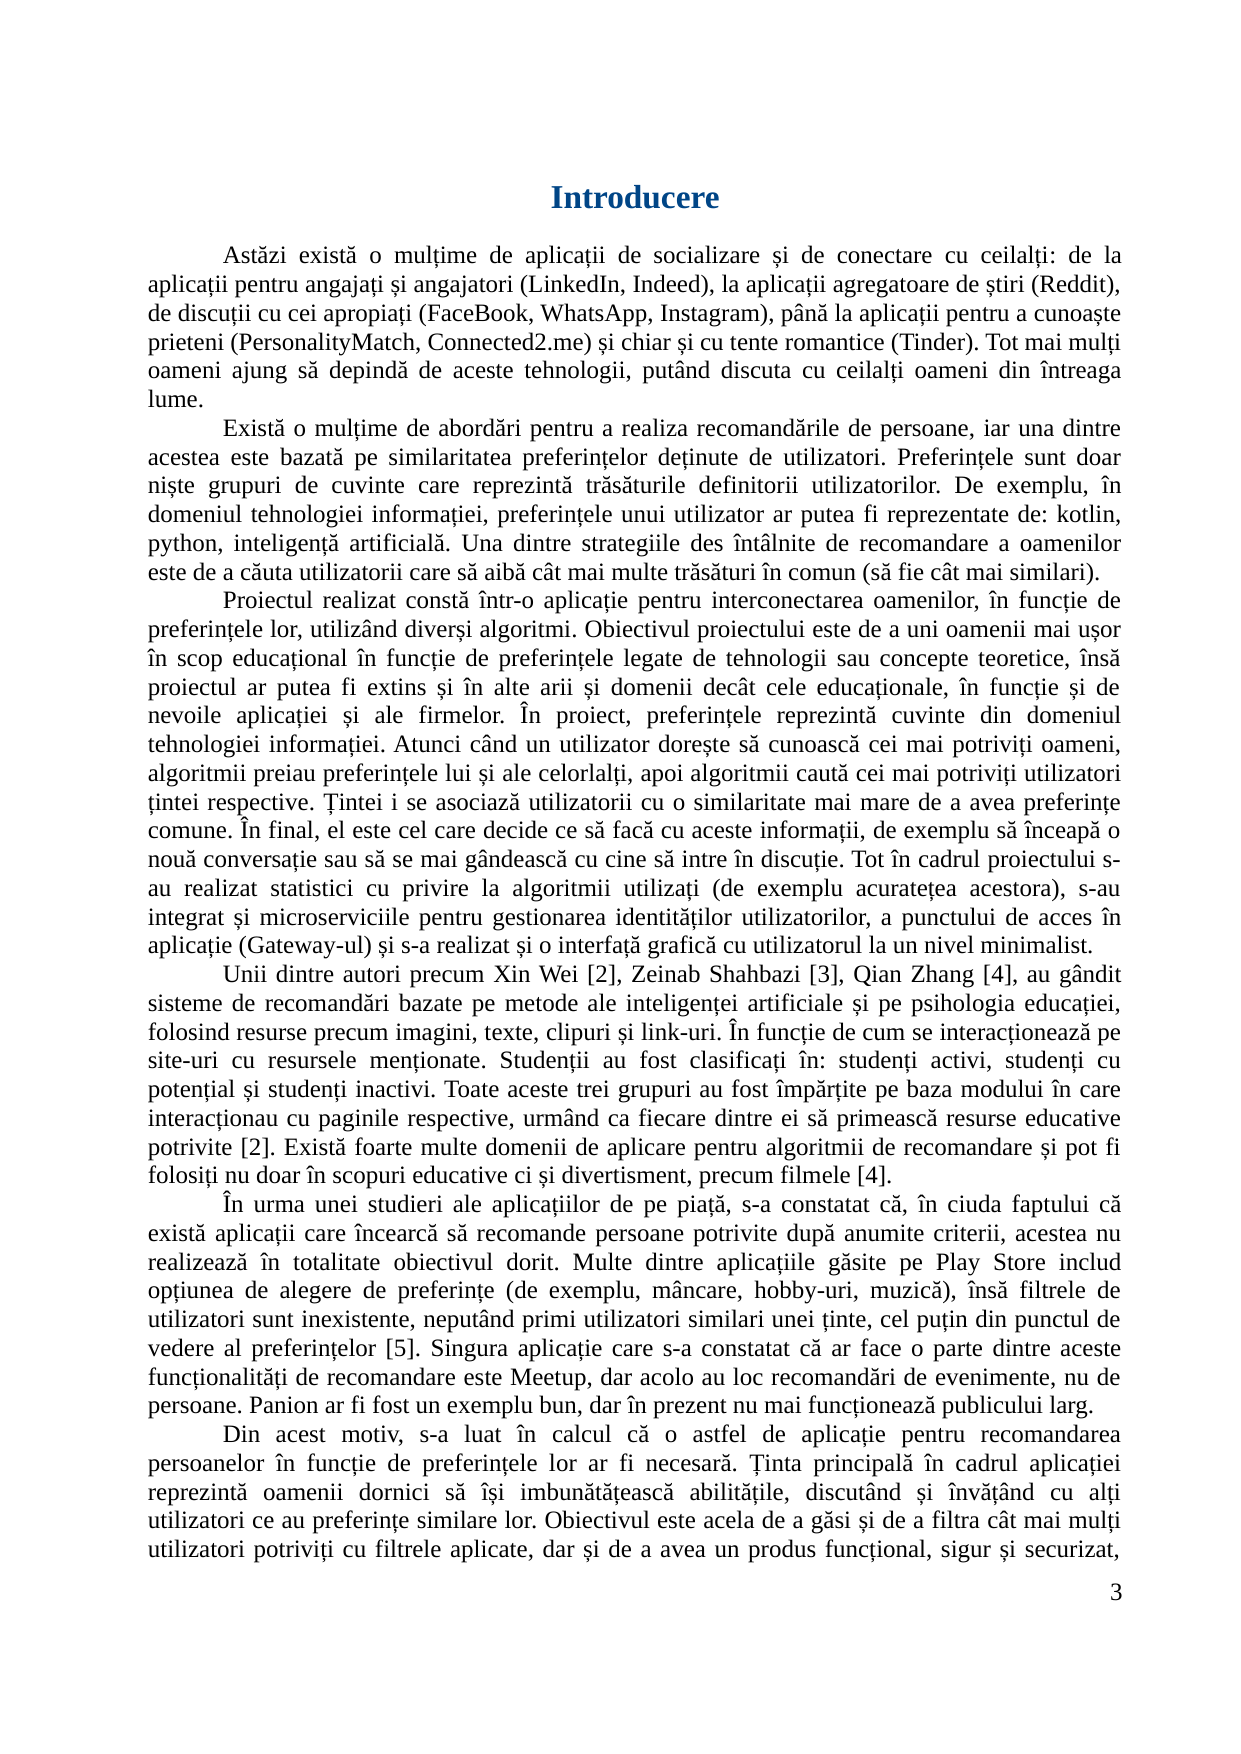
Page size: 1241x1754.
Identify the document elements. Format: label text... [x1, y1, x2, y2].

text Astăzi există o mulțime de aplicații de socializare și de conectare cu ceilalți: de la aplicații pentru angajați și angajatori (LinkedIn, Indeed), la aplicații agregatoare de știri (Reddit), de discuții cu cei apropiați (FaceBook, WhatsApp, Instagram), până la aplicații pentru a cunoaște prieteni (PersonalityMatch, Connected2.me) și chiar și cu tente romantice (Tinder). Tot mai mulți oameni ajung să depindă de aceste tehnologii, putând discuta cu ceilalți oameni din întreaga lume. [148, 240, 1122, 413]
text Unii dintre autori precum Xin Wei [2], Zeinab Shahbazi [3], Qian Zhang [4], au gândit sisteme de recomandări bazate pe metode ale inteligenței artificiale și pe psihologia educației, folosind resurse precum imagini, texte, clipuri și link-uri. În funcție de cum se interacționează pe site-uri cu resursele menționate. Studenții au fost clasificați în: studenți activi, studenți cu potențial și studenți inactivi. Toate aceste trei grupuri au fost împărțite pe baza modului în care interacționau cu paginile respective, urmând ca fiecare dintre ei să primească resurse educative potrivite [2]. Există foarte multe domenii de aplicare pentru algoritmii de recomandare și pot fi folosiți nu doar în scopuri educative ci și divertisment, precum filmele [4]. [148, 959, 1122, 1189]
text În urma unei studieri ale aplicațiilor de pe piață, s-a constatat că, în ciuda faptului că există aplicații care încearcă să recomande persoane potrivite după anumite criterii, acestea nu realizează în totalitate obiectivul dorit. Multe dintre aplicațiile găsite pe Play Store includ opțiunea de alegere de preferințe (de exemplu, mâncare, hobby-uri, muzică), însă filtrele de utilizatori sunt inexistente, neputând primi utilizatori similari unei ținte, cel puțin din punctul de vedere al preferințelor [5]. Singura aplicație care s-a constatat că ar face o parte dintre aceste funcționalități de recomandare este Meetup, dar acolo au loc recomandări de evenimente, nu de persoane. Panion ar fi fost un exemplu bun, dar în prezent nu mai funcționează publicului larg. [148, 1189, 1122, 1419]
text Din acest motiv, s-a luat în calcul că o astfel de aplicație pentru recomandarea persoanelor în funcție de preferințele lor ar fi necesară. Ținta principală în cadrul aplicației reprezintă oamenii dornici să își imbunătățească abilitățile, discutând și învățând cu alți utilizatori ce au preferințe similare lor. Obiectivul este acela de a găsi și de a filtra cât mai mulți utilizatori potriviți cu filtrele aplicate, dar și de a avea un produs funcțional, sigur și securizat, [148, 1419, 1122, 1563]
text Proiectul realizat constă într-o aplicație pentru interconectarea oamenilor, în funcție de preferințele lor, utilizând diverși algoritmi. Obiectivul proiectului este de a uni oamenii mai ușor în scop educațional în funcție de preferințele legate de tehnologii sau concepte teoretice, însă proiectul ar putea fi extins și în alte arii și domenii decât cele educaționale, în funcție și de nevoile aplicației și ale firmelor. În proiect, preferințele reprezintă cuvinte din domeniul tehnologiei informației. Atunci când un utilizator dorește să cunoască cei mai potriviți oameni, algoritmii preiau preferințele lui și ale celorlalți, apoi algoritmii caută cei mai potriviți utilizatori țintei respective. Țintei i se asociază utilizatorii cu o similaritate mai mare de a avea preferințe comune. În final, el este cel care decide ce să facă cu aceste informații, de exemplu să înceapă o nouă conversație sau să se mai gândească cu cine să intre în discuție. Tot în cadrul proiectului s-au realizat statistici cu privire la algoritmii utilizați (de exemplu acuratețea acestora), s-au integrat și microserviciile pentru gestionarea identităților utilizatorilor, a punctului de acces în aplicație (Gateway-ul) și s-a realizat și o interfață grafică cu utilizatorul la un nivel minimalist. [148, 585, 1122, 959]
text Există o mulțime de abordări pentru a realiza recomandările de persoane, iar una dintre acestea este bazată pe similaritatea preferințelor deținute de utilizatori. Preferințele sunt doar niște grupuri de cuvinte care reprezintă trăsăturile definitorii utilizatorilor. De exemplu, în domeniul tehnologiei informației, preferințele unui utilizator ar putea fi reprezentate de: kotlin, python, inteligență artificială. Una dintre strategiile des întâlnite de recomandare a oamenilor este de a căuta utilizatorii care să aibă cât mai multe trăsături în comun (să fie cât mai similari). [148, 413, 1122, 585]
subtitle Introducere [148, 177, 1122, 215]
